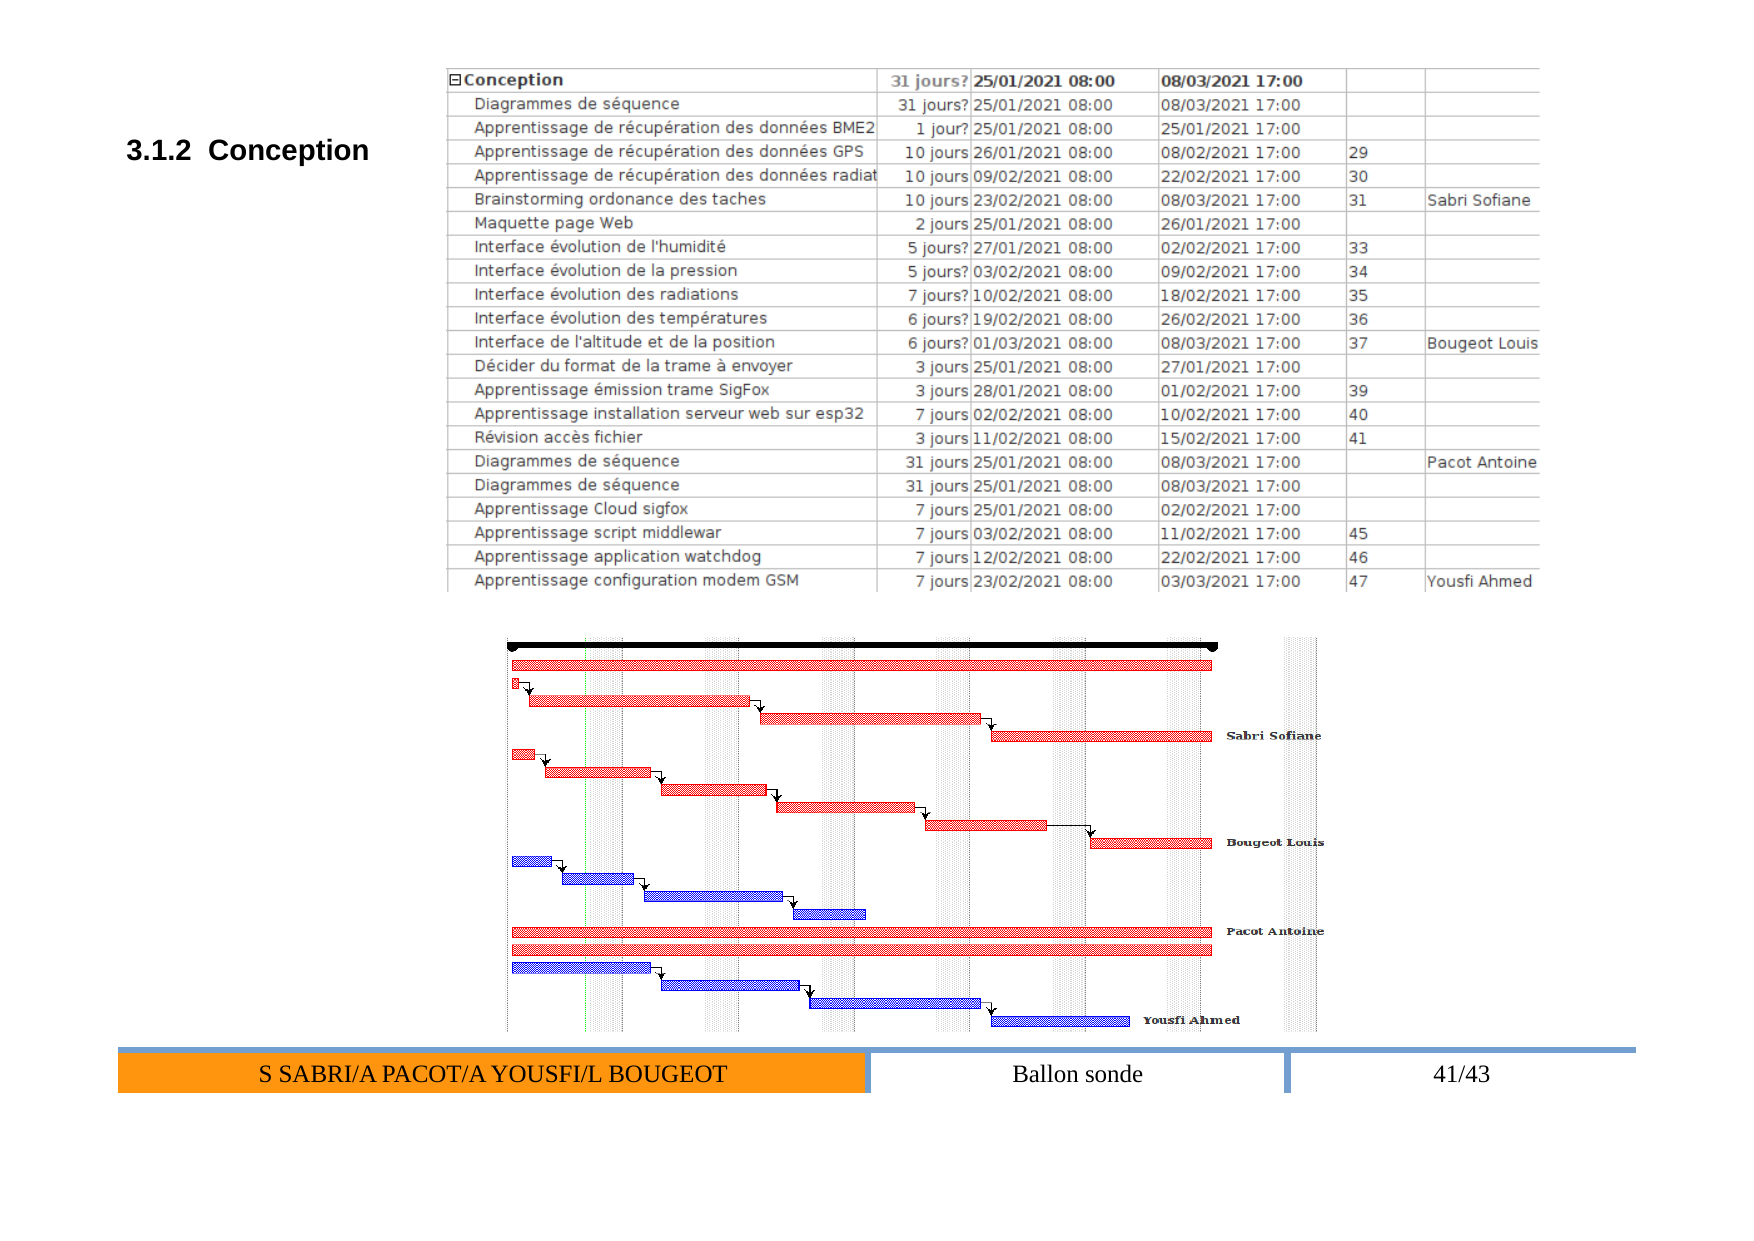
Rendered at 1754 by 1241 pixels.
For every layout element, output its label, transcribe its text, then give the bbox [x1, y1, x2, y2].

picture [446, 68, 1540, 592]
subtitle Conception [118, 133, 446, 166]
subtitle [1540, 133, 1636, 166]
picture [505, 637, 1333, 1032]
